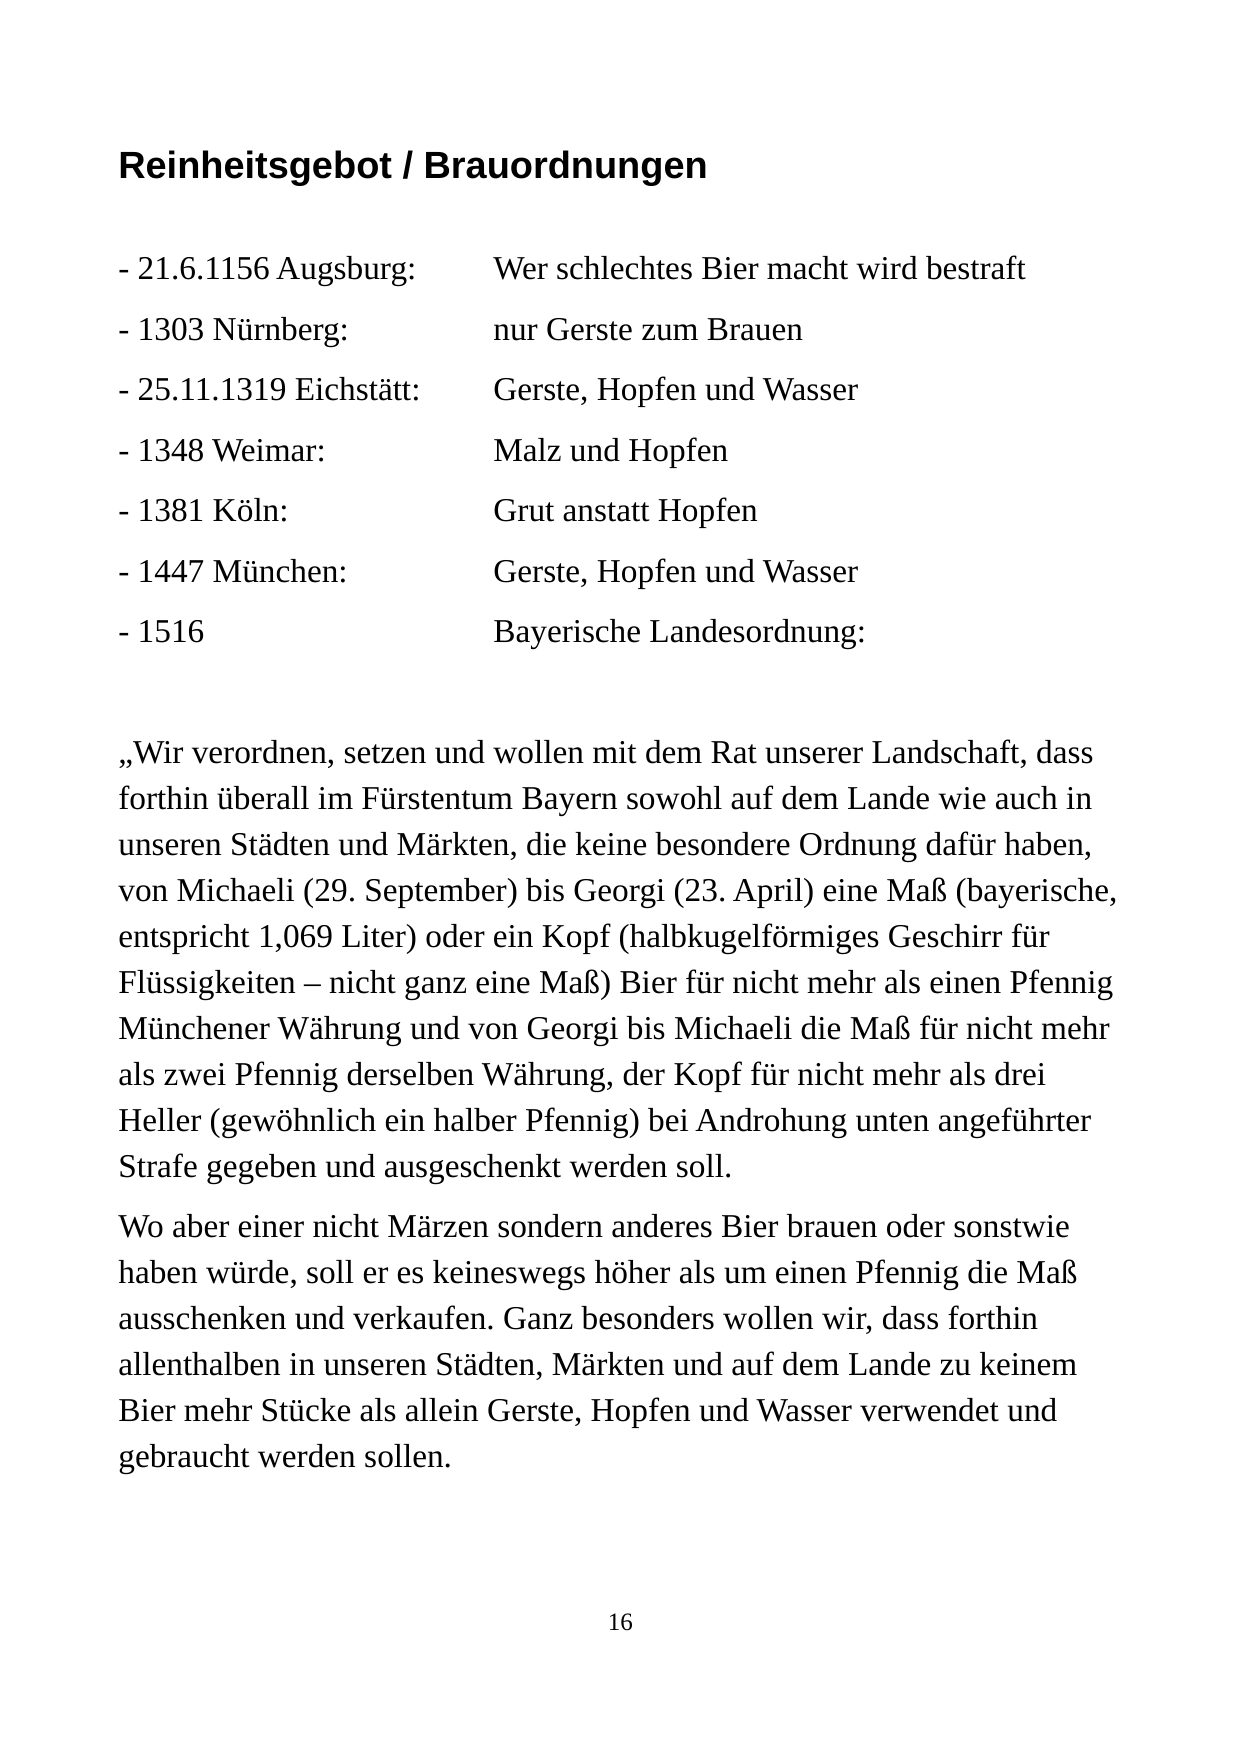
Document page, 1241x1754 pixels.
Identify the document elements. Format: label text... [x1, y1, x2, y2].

text - 1516 Bayerische Landesordnung: [118, 611, 1122, 650]
text „Wir verordnen, setzen und wollen mit dem Rat unserer Landschaft, dass forthin überall im Fürstentum Bayern sowohl auf dem Lande wie auch in unseren Städten und Märkten, die keine besondere Ordnung dafür haben, von Michaeli (29. September) bis Georgi (23. April) eine Maß (bayerische, entspricht 1,069 Liter) oder ein Kopf (halbkugelförmiges Geschirr für Flüssigkeiten – nicht ganz eine Maß) Bier für nicht mehr als einen Pfennig Münchener Währung und von Georgi bis Michaeli die Maß für nicht mehr als zwei Pfennig derselben Währung, der Kopf für nicht mehr als drei Heller (gewöhnlich ein halber Pfennig) bei Androhung unten angeführter Strafe gegeben und ausgeschenkt werden soll. [118, 732, 1122, 1184]
text - 1303 Nürnberg: nur Gerste zum Brauen [118, 309, 1122, 347]
subtitle Reinheitsgebot / Brauordnungen [118, 143, 1122, 187]
text - 1381 Köln: Grut anstatt Hopfen [118, 490, 1122, 529]
text - 1447 München: Gerste, Hopfen und Wasser [118, 551, 1122, 589]
text - 25.11.1319 Eichstätt: Gerste, Hopfen und Wasser [118, 369, 1122, 408]
text - 1348 Weimar: Malz und Hopfen [118, 430, 1122, 468]
text - 21.6.1156 Augsburg: Wer schlechtes Bier macht wird bestraft [118, 248, 1122, 287]
text Wo aber einer nicht Märzen sondern anderes Bier brauen oder sonstwie haben würde, soll er es keineswegs höher als um einen Pfennig die Maß ausschenken und verkaufen. Ganz besonders wollen wir, dass forthin allenthalben in unseren Städten, Märkten und auf dem Lande zu keinem Bier mehr Stücke als allein Gerste, Hopfen und Wasser verwendet und gebraucht werden sollen. [118, 1206, 1122, 1474]
